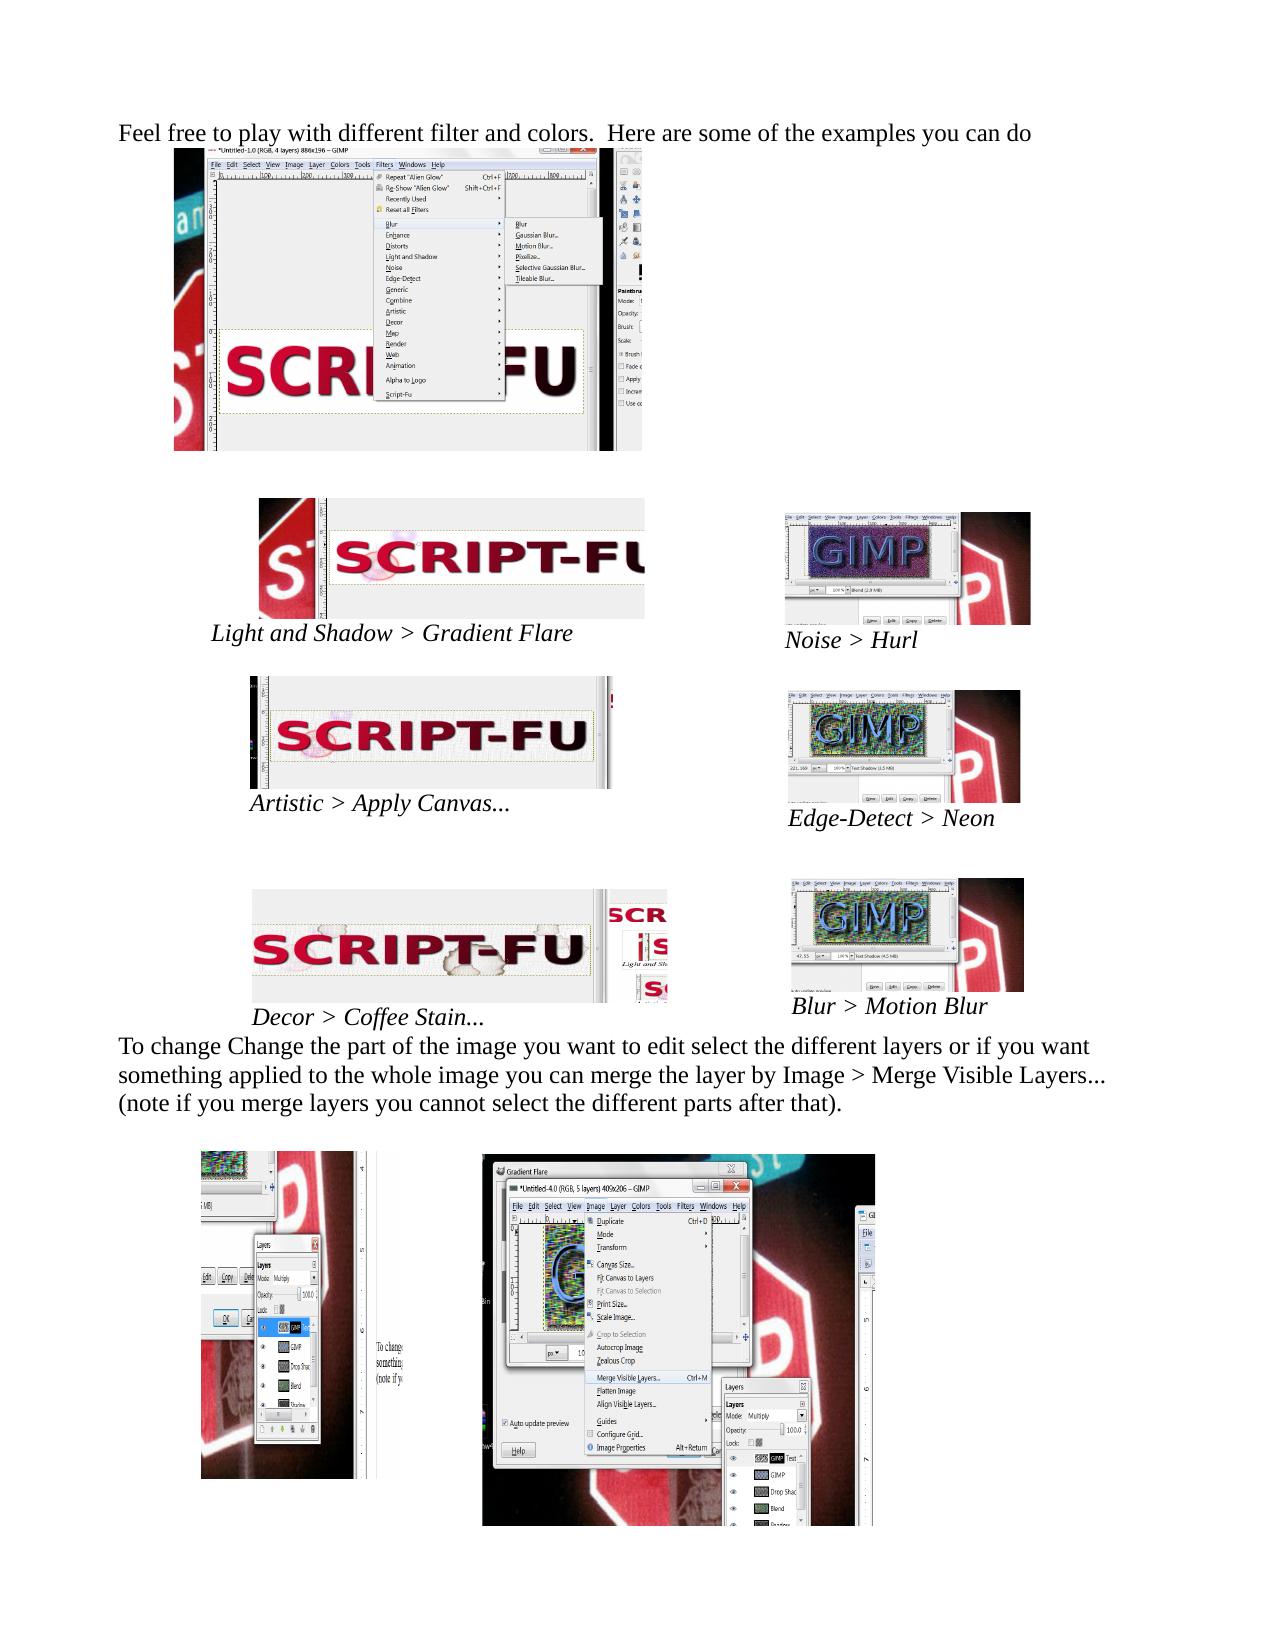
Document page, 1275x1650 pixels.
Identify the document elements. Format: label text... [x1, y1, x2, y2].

text Decor > Coffee Stain... [252, 889, 667, 1031]
picture [784, 512, 844, 625]
picture [173, 148, 642, 451]
text Edge-Detect > Neon [788, 690, 1020, 832]
text To change Change the part of the image you want to edit select the different layers or if you want something applied to the whole image you can merge the layer by Image > Merge Visible Layers... (note if you merge layers you cannot select the different parts after that). [118, 860, 1157, 1117]
picture [791, 878, 848, 992]
picture [482, 1154, 545, 1526]
text Light and Shadow > Gradient Flare [211, 500, 596, 647]
text Feel free to play with different filter and colors. Here are some of the examples you can do [118, 118, 1157, 147]
picture [258, 498, 592, 619]
picture [250, 676, 313, 789]
text Blur > Motion Blur [791, 878, 1024, 1020]
text Noise > Hurl [784, 512, 1031, 654]
picture [251, 889, 426, 1003]
picture [788, 690, 844, 803]
text Artistic > Apply Canvas... [250, 731, 613, 817]
picture [201, 1151, 331, 1479]
